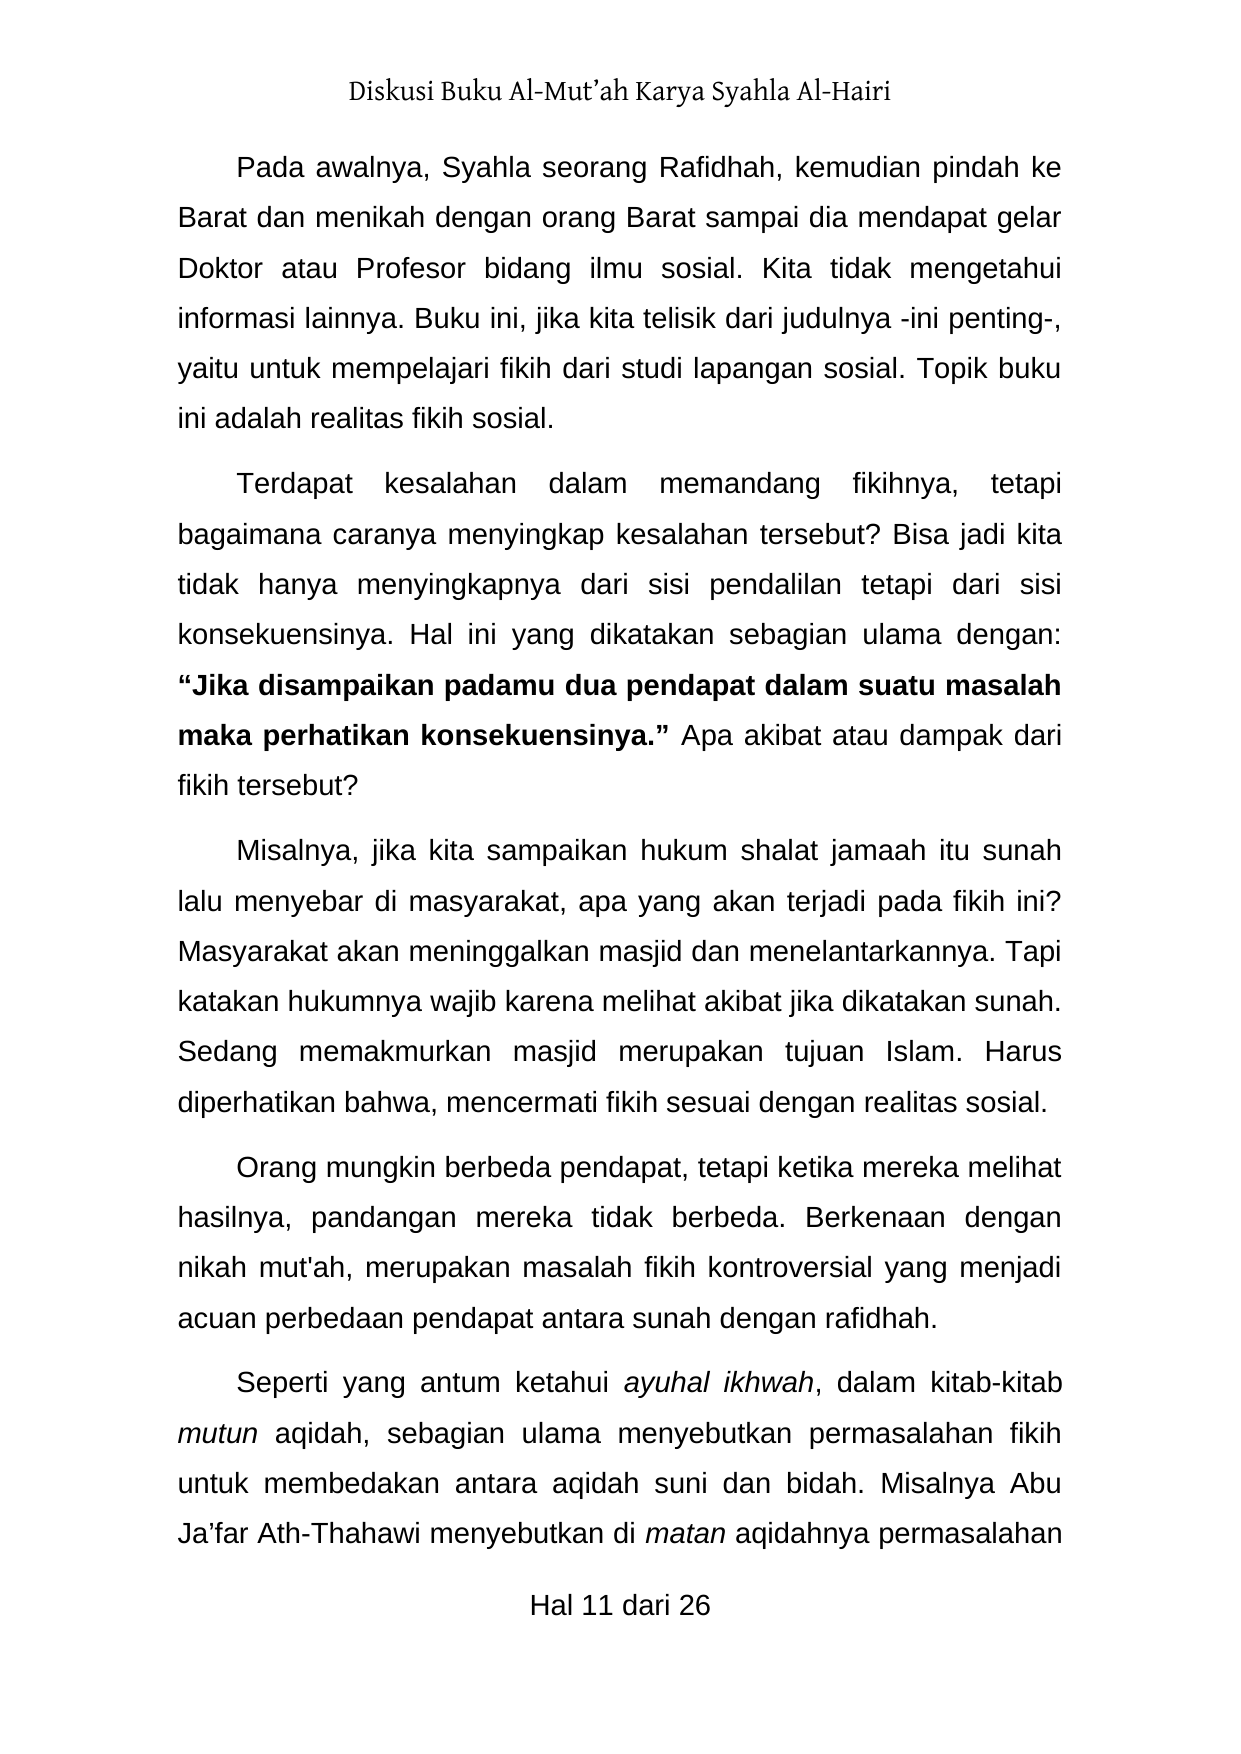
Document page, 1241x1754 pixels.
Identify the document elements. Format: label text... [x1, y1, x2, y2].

text Pada awalnya, Syahla seorang Rafidhah, kemudian pindah ke Barat dan menikah dengan orang Barat sampai dia mendapat gelar Doktor atau Profesor bidang ilmu sosial. Kita tidak mengetahui informasi lainnya. Buku ini, jika kita telisik dari judulnya -ini penting-, yaitu untuk mempelajari fikih dari studi lapangan sosial. Topik buku ini adalah realitas fikih sosial. [177, 150, 1063, 435]
text Seperti yang antum ketahui ayuhal ikhwah, dalam kitab-kitab mutun aqidah, sebagian ulama menyebutkan permasalahan fikih untuk membedakan antara aqidah suni dan bidah. Misalnya Abu Ja’far Ath-Thahawi menyebutkan di matan aqidahnya permasalahan [177, 1366, 1063, 1550]
text Misalnya, jika kita sampaikan hukum shalat jamaah itu sunah lalu menyebar di masyarakat, apa yang akan terjadi pada fikih ini? Masyarakat akan meninggalkan masjid dan menelantarkannya. Tapi katakan hukumnya wajib karena melihat akibat jika dikatakan sunah. Sedang memakmurkan masjid merupakan tujuan Islam. Harus diperhatikan bahwa, mencermati fikih sesuai dengan realitas sosial. [177, 833, 1063, 1118]
text Orang mungkin berbeda pendapat, tetapi ketika mereka melihat hasilnya, pandangan mereka tidak berbeda. Berkenaan dengan nikah mut'ah, merupakan masalah fikih kontroversial yang menjadi acuan perbedaan pendapat antara sunah dengan rafidhah. [177, 1150, 1063, 1334]
text Terdapat kesalahan dalam memandang fikihnya, tetapi bagaimana caranya menyingkap kesalahan tersebut? Bisa jadi kita tidak hanya menyingkapnya dari sisi pendalilan tetapi dari sisi konsekuensinya. Hal ini yang dikatakan sebagian ulama dengan: “Jika disampaikan padamu dua pendapat dalam suatu masalah maka perhatikan konsekuensinya.” Apa akibat atau dampak dari fikih tersebut? [177, 466, 1063, 802]
